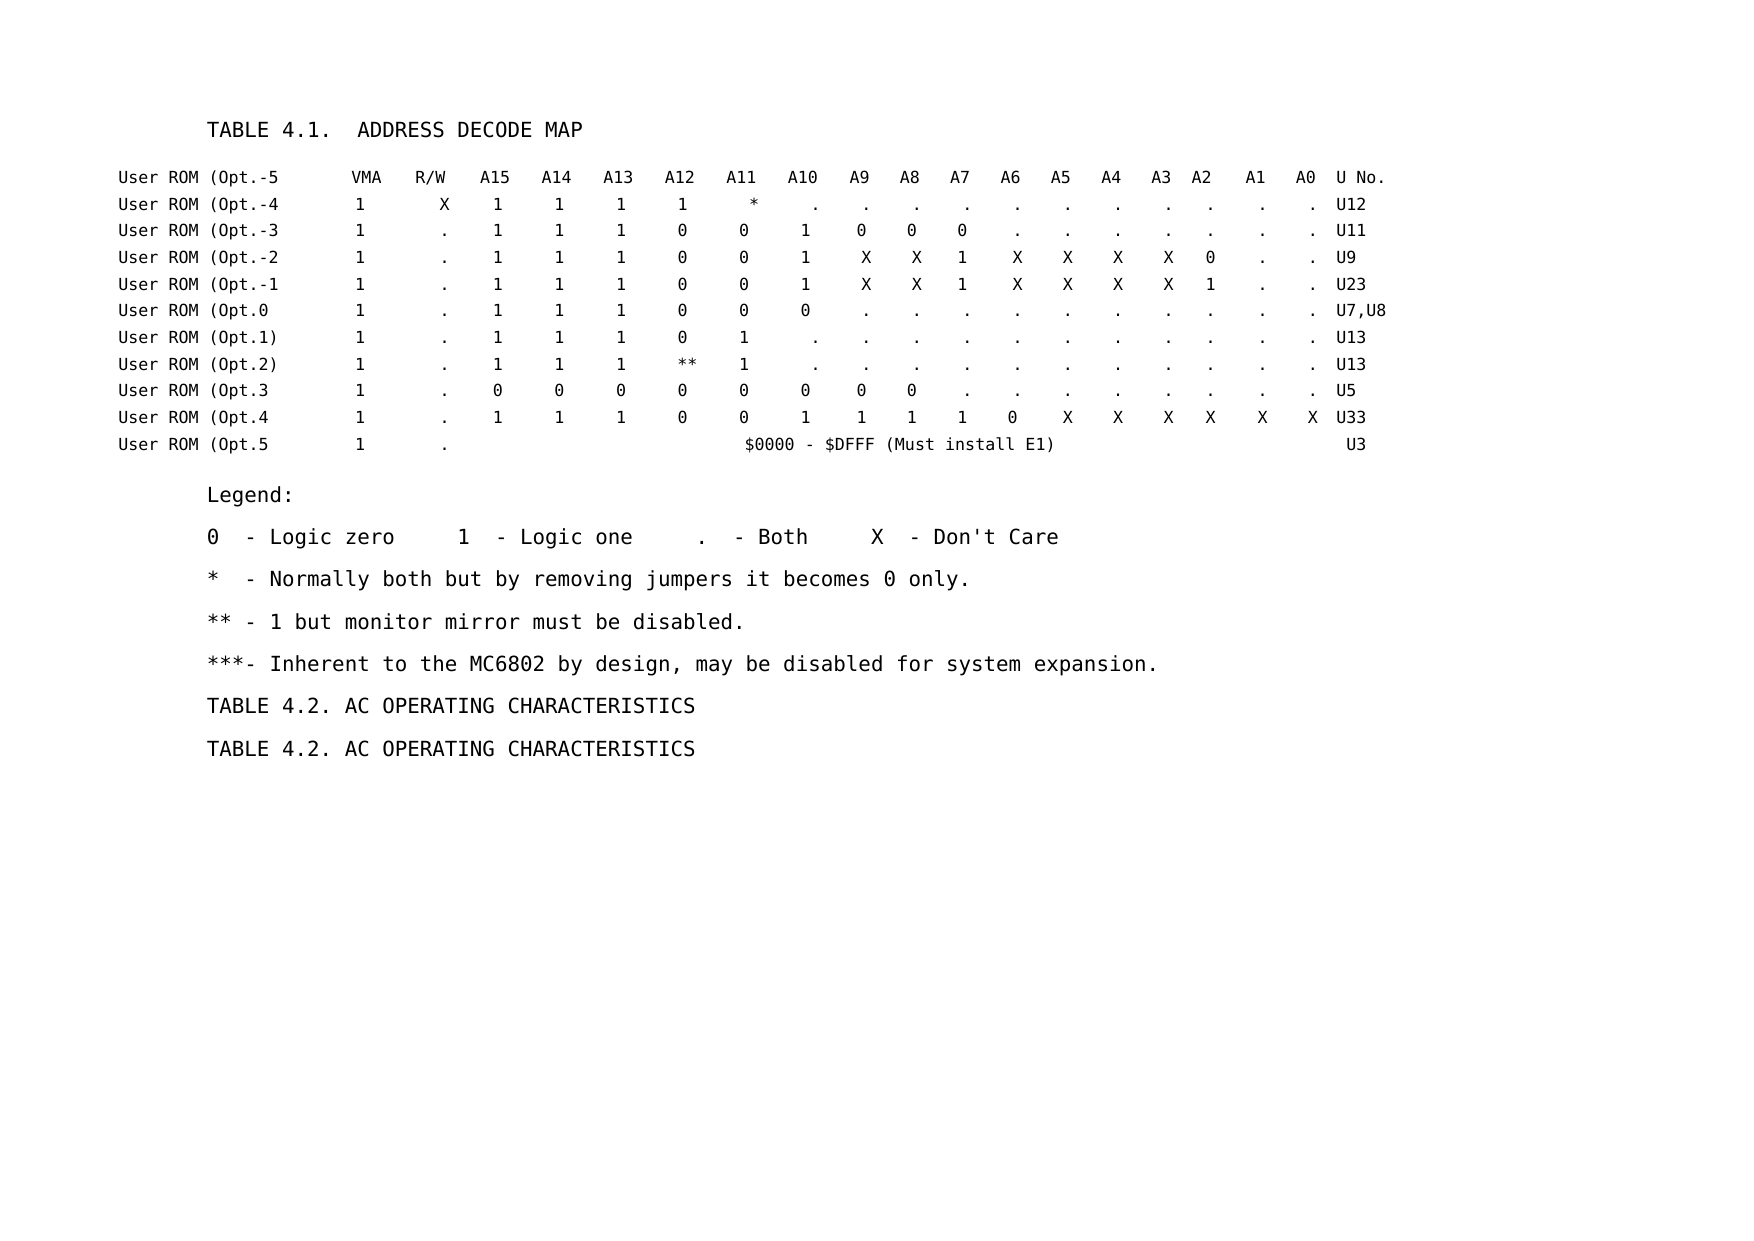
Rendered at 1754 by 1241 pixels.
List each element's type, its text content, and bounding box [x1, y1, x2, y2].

table_header A15 [467, 161, 528, 187]
text Legend: [207, 483, 1636, 507]
table_cell . [1188, 294, 1232, 321]
table_cell 1 [467, 214, 528, 241]
table_cell . [1038, 347, 1088, 374]
table_cell U11 [1333, 214, 1428, 241]
table_cell . [1283, 374, 1333, 401]
table_cell 0 [652, 294, 713, 321]
table_cell 1 [1188, 267, 1232, 294]
table_cell 0 [713, 374, 774, 401]
table_cell . [836, 294, 886, 321]
table_cell User ROM (Opt.4 [115, 401, 318, 427]
table_cell 1 [318, 214, 402, 241]
table_cell 1 [937, 241, 987, 267]
table_cell X [1088, 267, 1138, 294]
table_cell X [987, 267, 1037, 294]
table_cell X [1138, 241, 1188, 267]
table_cell . [402, 294, 467, 321]
table_header A10 [775, 161, 836, 187]
table_cell . [1038, 187, 1088, 214]
table_cell 1 [467, 267, 528, 294]
table_cell 0 [775, 294, 836, 321]
table_cell User ROM (Opt.0 [115, 294, 318, 321]
table_cell User ROM (Opt.5 [115, 427, 318, 454]
table_cell 1 [467, 401, 528, 427]
table_cell 0 [713, 401, 774, 427]
table_header A3 [1138, 161, 1188, 187]
table_cell . [775, 321, 836, 347]
table_cell . [1188, 347, 1232, 374]
table_cell . [1232, 214, 1282, 241]
text TABLE 4.2. AC OPERATING CHARACTERISTICS [207, 694, 1636, 719]
table_cell 1 [528, 187, 590, 214]
table_cell 1 [467, 347, 528, 374]
table_cell . [937, 294, 987, 321]
table_header A7 [937, 161, 987, 187]
table_cell . [937, 347, 987, 374]
table_cell . [1188, 214, 1232, 241]
table_cell . [1088, 374, 1138, 401]
table_cell X [1088, 401, 1138, 427]
table_cell 0 [467, 374, 528, 401]
table_cell . [1232, 374, 1282, 401]
table_cell . [987, 187, 1037, 214]
table_cell 0 [886, 374, 937, 401]
table_header A11 [713, 161, 774, 187]
table_cell 1 [467, 241, 528, 267]
table_cell . [775, 347, 836, 374]
table_cell . [1038, 321, 1088, 347]
table_cell 1 [528, 347, 590, 374]
table_cell 1 [775, 241, 836, 267]
table_cell 1 [318, 321, 402, 347]
table_cell 1 [318, 401, 402, 427]
table_cell 1 [528, 294, 590, 321]
table_cell 1 [528, 321, 590, 347]
table_cell 1 [652, 187, 713, 214]
table_cell . [1138, 294, 1188, 321]
table_cell 1 [886, 401, 937, 427]
table_cell U7,U8 [1333, 294, 1428, 321]
table_cell 0 [836, 214, 886, 241]
table_cell . [886, 187, 937, 214]
table_cell X [402, 187, 467, 214]
table_cell . [987, 294, 1037, 321]
table_cell . [1088, 321, 1138, 347]
table_cell 1 [937, 401, 987, 427]
table_cell . [1283, 214, 1333, 241]
table_cell 0 [528, 374, 590, 401]
table_cell U13 [1333, 347, 1428, 374]
table_cell 1 [318, 267, 402, 294]
table_header VMA [318, 161, 402, 187]
table_cell . [1038, 374, 1088, 401]
table_cell . [987, 214, 1037, 241]
table_cell . [1283, 187, 1333, 214]
table_cell . [1138, 214, 1188, 241]
table_cell 0 [987, 401, 1037, 427]
table_cell . [1232, 241, 1282, 267]
table_cell 1 [318, 241, 402, 267]
table_cell U5 [1333, 374, 1428, 401]
table_cell 0 [713, 267, 774, 294]
table_cell . [1188, 321, 1232, 347]
table_cell 1 [713, 321, 774, 347]
table_cell 1 [836, 401, 886, 427]
table_cell 1 [937, 267, 987, 294]
table_cell . [1138, 374, 1188, 401]
table_cell X [1038, 241, 1088, 267]
table_cell 1 [775, 267, 836, 294]
table_cell . [1138, 187, 1188, 214]
table_header User ROM (Opt.-5 [115, 161, 318, 187]
table_cell 0 [652, 241, 713, 267]
table_cell . [1038, 294, 1088, 321]
table_cell . [1232, 187, 1282, 214]
table_cell 0 [713, 294, 774, 321]
table_cell 0 [713, 241, 774, 267]
table_cell User ROM (Opt.-1 [115, 267, 318, 294]
table_cell User ROM (Opt.-2 [115, 241, 318, 267]
table_header A8 [886, 161, 937, 187]
table_cell 1 [590, 187, 652, 214]
table_cell . [1232, 321, 1282, 347]
table_cell . [1088, 294, 1138, 321]
table_cell X [1188, 401, 1232, 427]
table_cell . [402, 401, 467, 427]
table_cell 0 [886, 214, 937, 241]
table_cell U13 [1333, 321, 1428, 347]
table_cell 1 [528, 401, 590, 427]
table_header A4 [1088, 161, 1138, 187]
table_cell * [713, 187, 774, 214]
table_cell User ROM (Opt.3 [115, 374, 318, 401]
table_cell X [1232, 401, 1282, 427]
table_cell . [1232, 267, 1282, 294]
table_cell . [836, 321, 886, 347]
table_header A9 [836, 161, 886, 187]
table_cell X [836, 267, 886, 294]
table_cell 0 [652, 401, 713, 427]
table_header A14 [528, 161, 590, 187]
table_cell 1 [528, 267, 590, 294]
table_cell . [1188, 374, 1232, 401]
text ***- Inherent to the MC6802 by design, may be disabled for system expansion. [207, 652, 1636, 676]
table_cell 0 [713, 214, 774, 241]
table_cell . [1283, 321, 1333, 347]
table_cell User ROM (Opt.-3 [115, 214, 318, 241]
table_cell 1 [775, 214, 836, 241]
table_cell . [402, 267, 467, 294]
table_cell . [1088, 214, 1138, 241]
table_header A2 [1188, 161, 1232, 187]
table_cell User ROM (Opt.2) [115, 347, 318, 374]
table_cell 0 [1188, 241, 1232, 267]
table_header A12 [652, 161, 713, 187]
table_cell . [937, 187, 987, 214]
table_cell 1 [318, 187, 402, 214]
table_cell . [937, 321, 987, 347]
table_cell . [1088, 347, 1138, 374]
table_cell . [402, 427, 467, 454]
table_cell . [1038, 214, 1088, 241]
text 0 - Logic zero 1 - Logic one . - Both X - Don't Care [207, 525, 1636, 549]
table_cell 1 [528, 241, 590, 267]
table_cell . [1088, 187, 1138, 214]
table_cell X [1138, 401, 1188, 427]
table_cell U23 [1333, 267, 1428, 294]
table_cell 0 [652, 214, 713, 241]
table_cell 0 [836, 374, 886, 401]
table_cell 1 [318, 347, 402, 374]
table_cell . [1138, 321, 1188, 347]
table_cell . [402, 241, 467, 267]
table_cell 1 [590, 347, 652, 374]
table_cell X [1283, 401, 1333, 427]
table_cell ** [652, 347, 713, 374]
table_cell 0 [652, 267, 713, 294]
table_cell . [402, 374, 467, 401]
table_cell 0 [775, 374, 836, 401]
table_header A6 [987, 161, 1037, 187]
text TABLE 4.1. ADDRESS DECODE MAP [207, 118, 1636, 142]
table_cell 1 [713, 347, 774, 374]
table_cell . [987, 321, 1037, 347]
text TABLE 4.2. AC OPERATING CHARACTERISTICS [207, 737, 1636, 761]
table_cell . [1232, 294, 1282, 321]
table_cell 1 [775, 401, 836, 427]
table_cell 0 [652, 321, 713, 347]
text * - Normally both but by removing jumpers it becomes 0 only. [207, 567, 1636, 592]
table_cell X [886, 241, 937, 267]
table_cell 1 [318, 294, 402, 321]
table_cell 1 [318, 374, 402, 401]
table_cell . [402, 347, 467, 374]
table_cell X [1038, 401, 1088, 427]
table_cell . [836, 187, 886, 214]
table_cell 1 [590, 321, 652, 347]
table_cell . [987, 374, 1037, 401]
table_cell . [1283, 294, 1333, 321]
table_cell . [987, 347, 1037, 374]
table_cell . [886, 347, 937, 374]
table_cell U12 [1333, 187, 1428, 214]
table_cell . [886, 294, 937, 321]
table_cell User ROM (Opt.1) [115, 321, 318, 347]
table_cell X [1088, 241, 1138, 267]
table_cell . [836, 347, 886, 374]
table_cell U33 [1333, 401, 1428, 427]
table_cell . [937, 374, 987, 401]
table_cell 0 [652, 374, 713, 401]
table_cell User ROM (Opt.-4 [115, 187, 318, 214]
table_cell 1 [318, 427, 402, 454]
table_header A1 [1232, 161, 1282, 187]
table_cell 1 [467, 187, 528, 214]
table_cell X [1038, 267, 1088, 294]
table_cell $0000 - $DFFF (Must install E1) [467, 427, 1333, 454]
table_cell 1 [590, 294, 652, 321]
table_cell 1 [590, 267, 652, 294]
table_cell 1 [590, 241, 652, 267]
table_cell . [1283, 267, 1333, 294]
table_cell X [1138, 267, 1188, 294]
table_header A0 [1283, 161, 1333, 187]
table_cell . [1283, 241, 1333, 267]
table_cell . [402, 321, 467, 347]
table_cell . [1232, 347, 1282, 374]
table_cell 1 [590, 401, 652, 427]
table_cell . [886, 321, 937, 347]
table_cell . [402, 214, 467, 241]
table_cell X [836, 241, 886, 267]
table_header R/W [402, 161, 467, 187]
table_header A5 [1038, 161, 1088, 187]
table_cell X [886, 267, 937, 294]
table_cell . [1188, 187, 1232, 214]
table_header U No. [1333, 161, 1428, 187]
table_cell U3 [1333, 427, 1428, 454]
table_cell 1 [590, 214, 652, 241]
table_cell 1 [467, 321, 528, 347]
table_cell . [1283, 347, 1333, 374]
table_cell . [1138, 347, 1188, 374]
table_header A13 [590, 161, 652, 187]
table_cell 1 [528, 214, 590, 241]
table_cell 1 [467, 294, 528, 321]
text ** - 1 but monitor mirror must be disabled. [207, 610, 1636, 634]
table_cell 0 [937, 214, 987, 241]
table_cell U9 [1333, 241, 1428, 267]
table_cell X [987, 241, 1037, 267]
table_cell . [775, 187, 836, 214]
table_cell 0 [590, 374, 652, 401]
